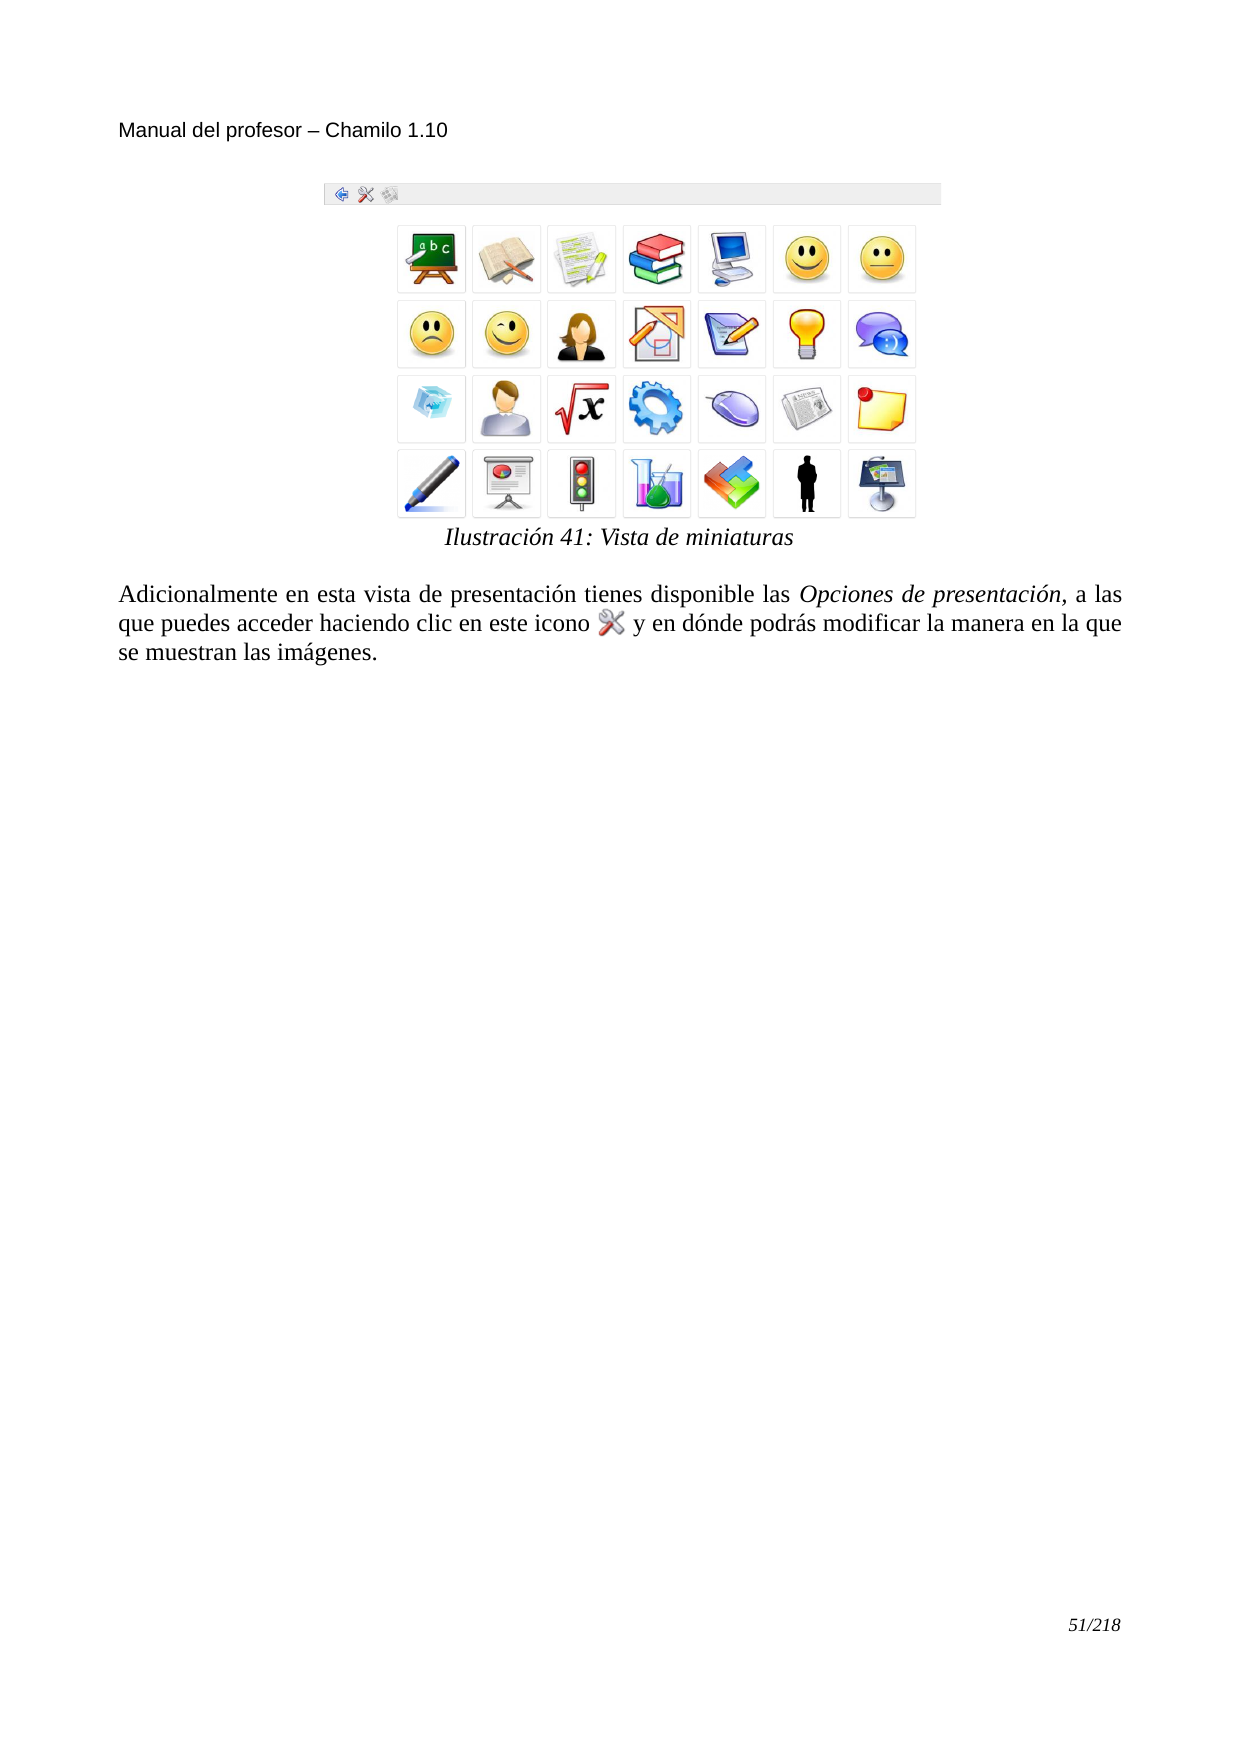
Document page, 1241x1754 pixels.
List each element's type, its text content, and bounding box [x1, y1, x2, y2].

picture [320, 180, 942, 522]
picture [596, 607, 627, 638]
text Ilustración 41: Vista de miniaturas [217, 184, 1023, 550]
text Adicionalmente en esta vista de presentación tienes disponible las Opciones de presentación, a las que puedes acceder haciendo clic en este icono y en dónde podrás modificar la manera en la que se muestran las imágenes. [118, 579, 1122, 666]
